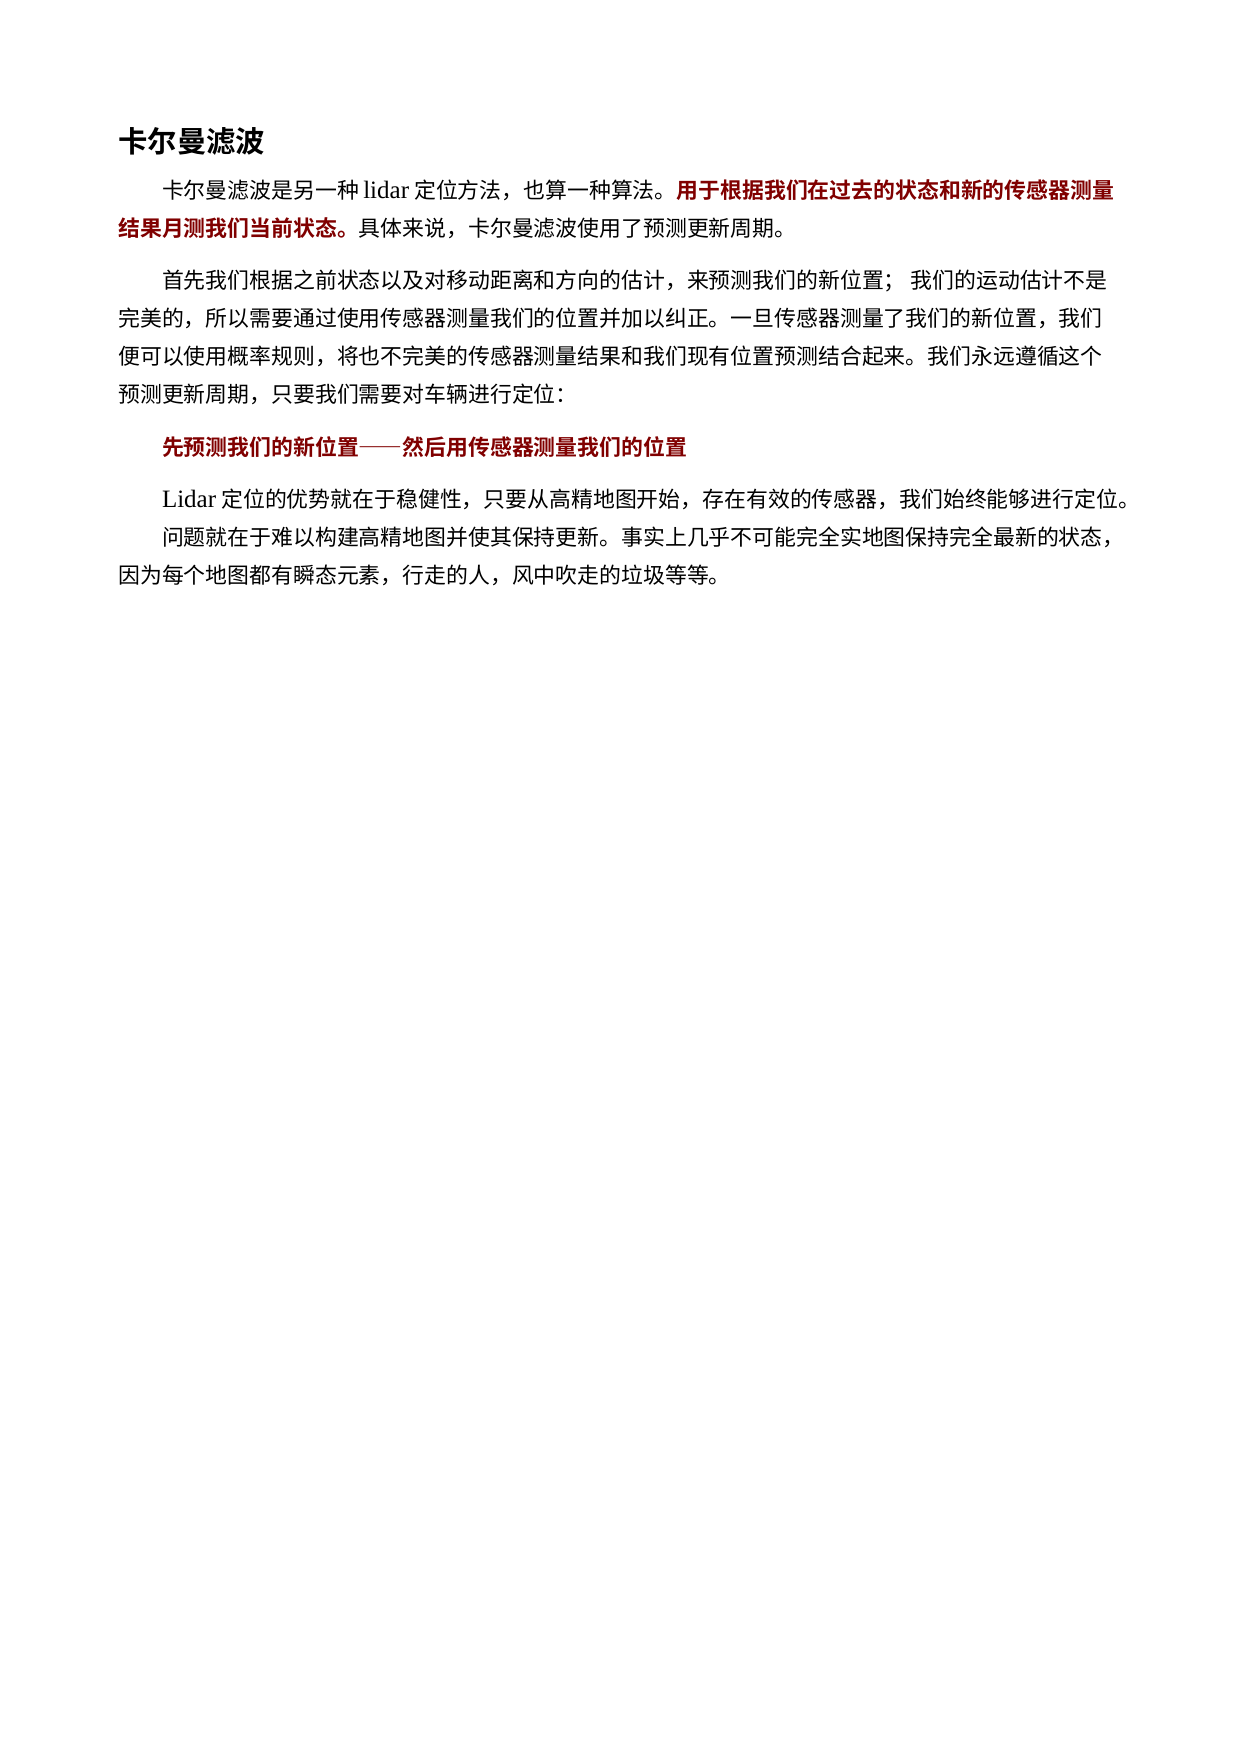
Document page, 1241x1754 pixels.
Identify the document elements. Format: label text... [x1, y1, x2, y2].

text 首先我们根据之前状态以及对移动距离和方向的估计，来预测我们的新位置； 我们的运动估计不是完美的，所以需要通过使用传感器测量我们的位置并加以纠正。一旦传感器测量了我们的新位置，我们便可以使用概率规则，将也不完美的传感器测量结果和我们现有位置预测结合起来。我们永远遵循这个预测更新周期，只要我们需要对车辆进行定位： [118, 263, 1122, 409]
text Lidar定位的优势就在于稳健性，只要从高精地图开始，存在有效的传感器，我们始终能够进行定位。 问题就在于难以构建高精地图并使其保持更新。事实上几乎不可能完全实地图保持完全最新的状态，因为每个地图都有瞬态元素，行走的人，风中吹走的垃圾等等。 [118, 482, 1122, 590]
text 先预测我们的新位置——然后用传感器测量我们的位置 [118, 430, 1122, 461]
subtitle 卡尔曼滤波 [118, 118, 1122, 161]
text 卡尔曼滤波是另一种lidar定位方法，也算一种算法。用于根据我们在过去的状态和新的传感器测量结果月测我们当前状态。具体来说，卡尔曼滤波使用了预测更新周期。 [118, 173, 1122, 243]
